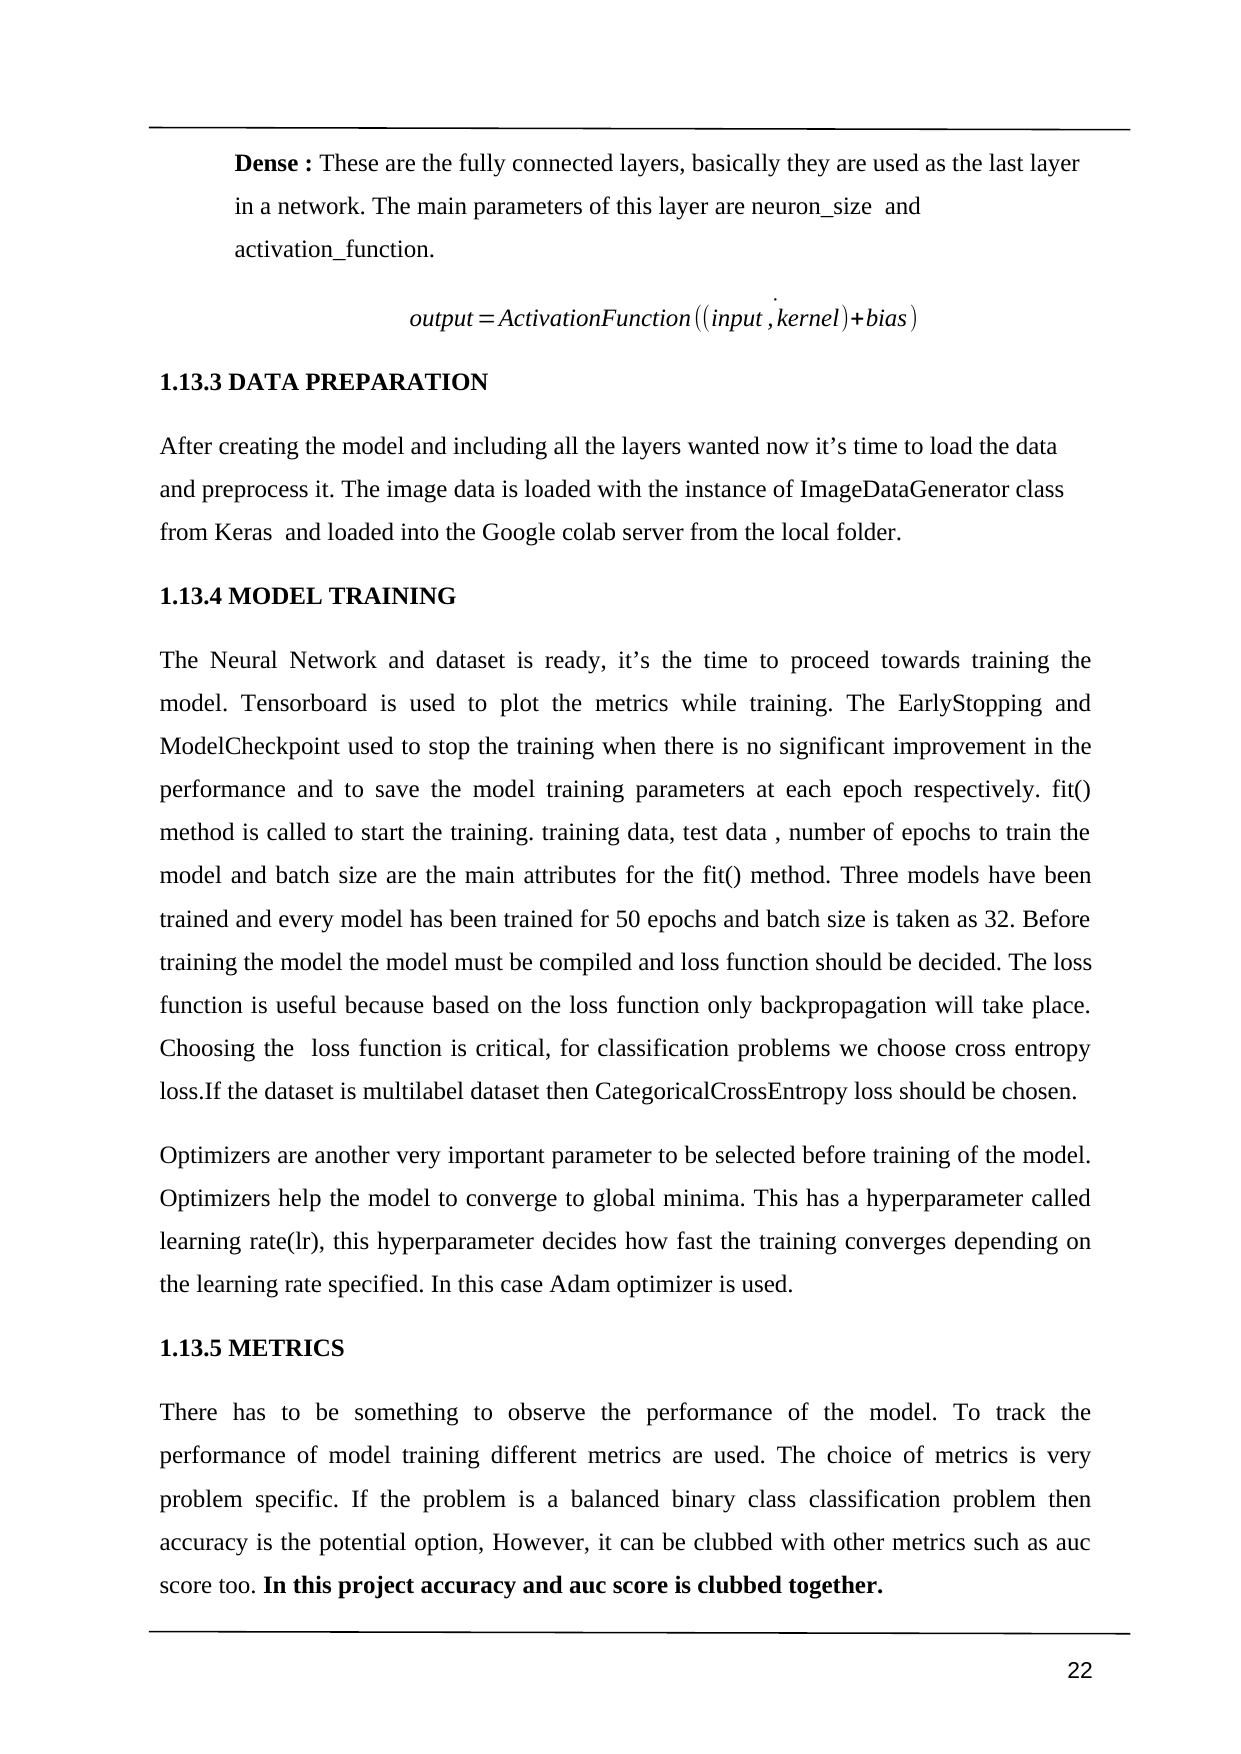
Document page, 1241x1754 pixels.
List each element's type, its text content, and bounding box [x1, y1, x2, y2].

text The Neural Network and dataset is ready, it’s the time to proceed towards training the model. Tensorboard is used to plot the metrics while training. The EarlyStopping and ModelCheckpoint used to stop the training when there is no significant improvement in the performance and to save the model training parameters at each epoch respectively. fit() method is called to start the training. training data, test data , number of epochs to train the model and batch size are the main attributes for the fit() method. Three models have been trained and every model has been trained for 50 epochs and batch size is taken as 32. Before training the model the model must be compiled and loss function should be decided. The loss function is useful because based on the loss function only backpropagation will take place. Choosing the loss function is critical, for classification problems we choose cross entropy loss.If the dataset is multilabel dataset then CategoricalCrossEntropy loss should be chosen. [159, 645, 1092, 1105]
text Dense : These are the fully connected layers, basically they are used as the last layer in a network. The main parameters of this layer are neuron_size and activation_function. [234, 148, 1092, 263]
text 1.13.5 METRICS [159, 1333, 1092, 1362]
text 1.13.4 MODEL TRAINING [159, 581, 1092, 610]
text There has to be something to observe the performance of the model. To track the performance of model training different metrics are used. The choice of metrics is very problem specific. If the problem is a balanced binary class classification problem then accuracy is the potential option, However, it can be clubbed with other metrics such as auc score too. In this project accuracy and auc score is clubbed together. [159, 1397, 1092, 1599]
text 1.13.3 DATA PREPARATION [159, 367, 1092, 396]
text Optimizers are another very important parameter to be selected before training of the model. Optimizers help the model to converge to global minima. This has a hyperparameter called learning rate(lr), this hyperparameter decides how fast the training converges depending on the learning rate specified. In this case Adam optimizer is used. [159, 1140, 1092, 1298]
text After creating the model and including all the layers wanted now it’s time to load the data and preprocess it. The image data is loaded with the instance of ImageDataGenerator class from Keras and loaded into the Google colab server from the local folder. [159, 431, 1092, 546]
